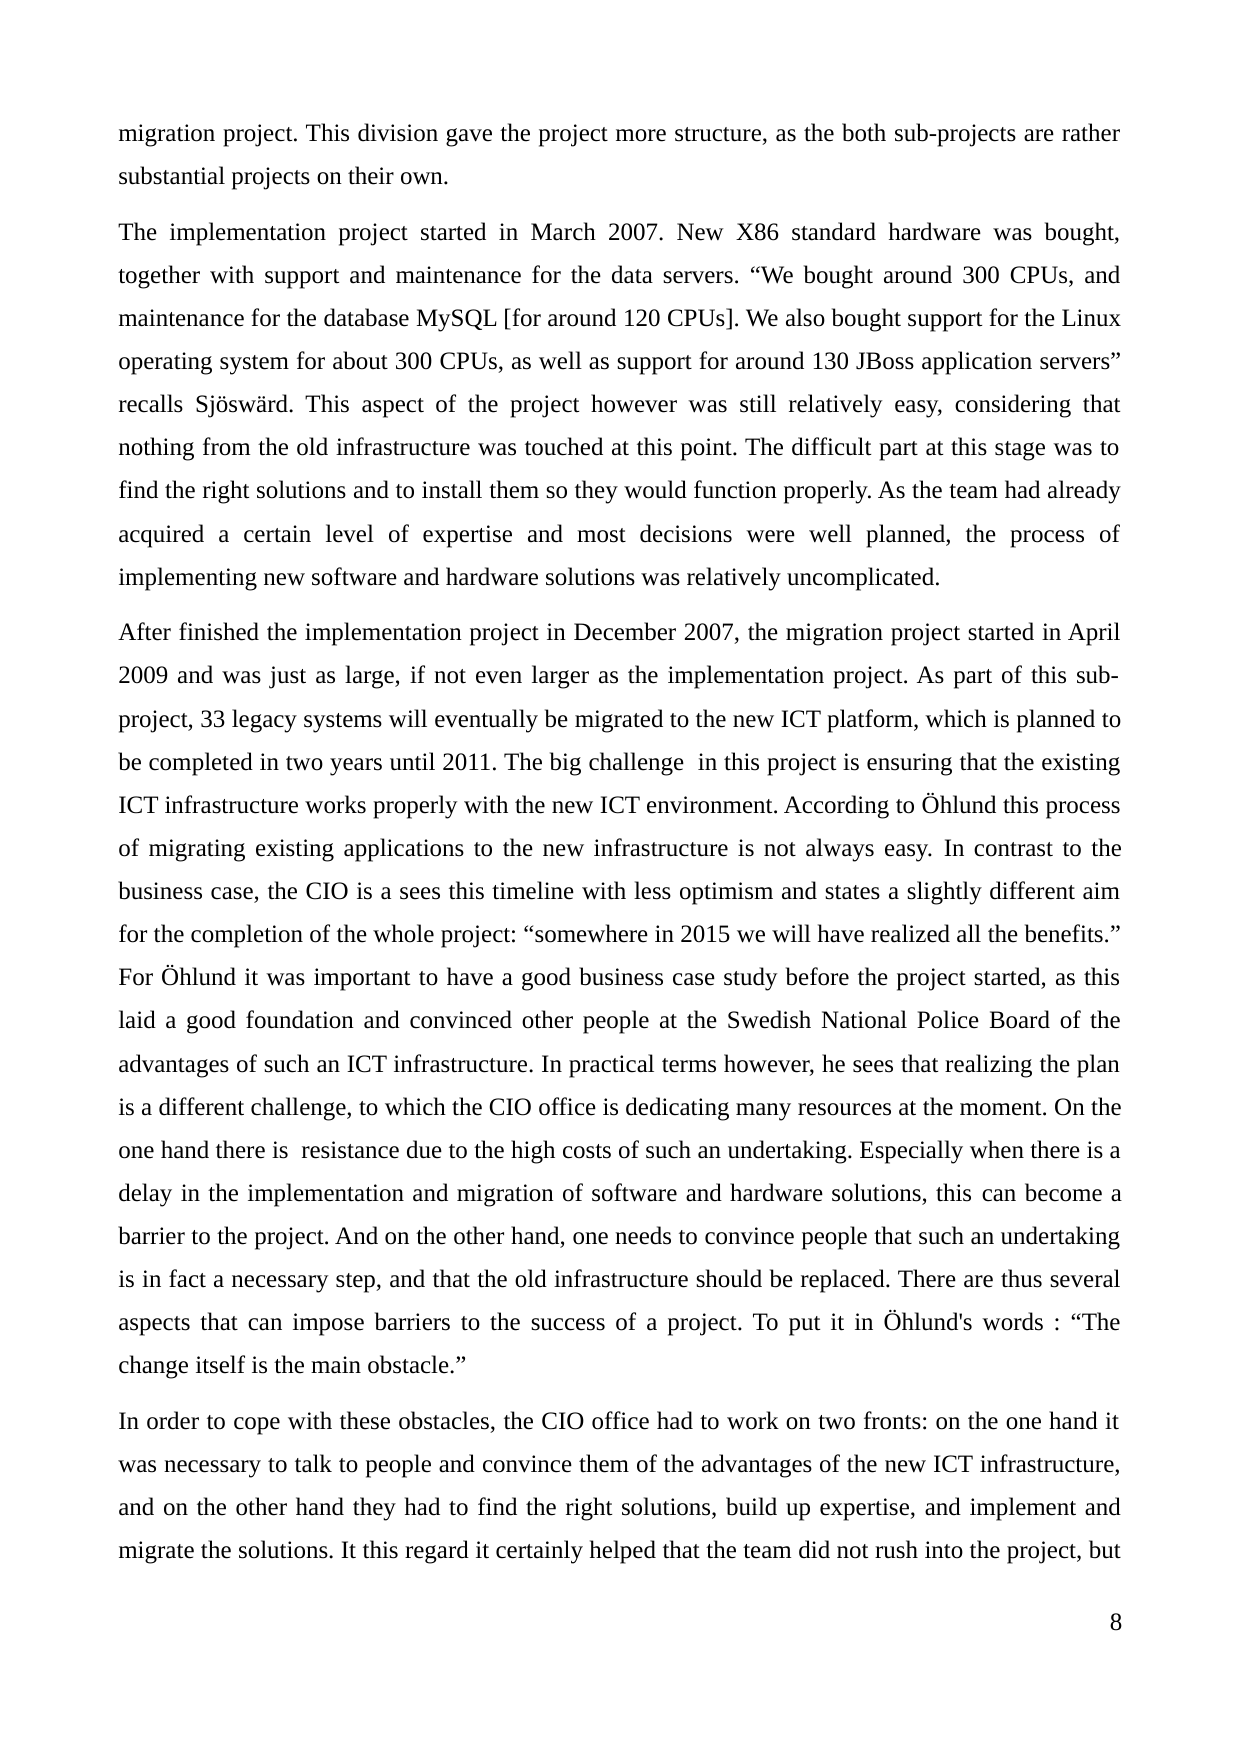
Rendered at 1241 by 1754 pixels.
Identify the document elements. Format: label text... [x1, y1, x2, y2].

text After finished the implementation project in December 2007, the migration project started in April 2009 and was just as large, if not even larger as the implementation project. As part of this sub-project, 33 legacy systems will eventually be migrated to the new ICT platform, which is planned to be completed in two years until 2011. The big challenge in this project is ensuring that the existing ICT infrastructure works properly with the new ICT environment. According to Öhlund this process of migrating existing applications to the new infrastructure is not always easy. In contrast to the business case, the CIO is a sees this timeline with less optimism and states a slightly different aim for the completion of the whole project: “somewhere in 2015 we will have realized all the benefits.” For Öhlund it was important to have a good business case study before the project started, as this laid a good foundation and convinced other people at the Swedish National Police Board of the advantages of such an ICT infrastructure. In practical terms however, he sees that realizing the plan is a different challenge, to which the CIO office is dedicating many resources at the moment. On the one hand there is resistance due to the high costs of such an undertaking. Especially when there is a delay in the implementation and migration of software and hardware solutions, this can become a barrier to the project. And on the other hand, one needs to convince people that such an undertaking is in fact a necessary step, and that the old infrastructure should be replaced. There are thus several aspects that can impose barriers to the success of a project. To put it in Öhlund's words : “The change itself is the main obstacle.” [118, 617, 1122, 1379]
text In order to cope with these obstacles, the CIO office had to work on two fronts: on the one hand it was necessary to talk to people and convince them of the advantages of the new ICT infrastructure, and on the other hand they had to find the right solutions, build up expertise, and implement and migrate the solutions. It this regard it certainly helped that the team did not rush into the project, but [118, 1406, 1122, 1564]
text The implementation project started in March 2007. New X86 standard hardware was bought, together with support and maintenance for the data servers. “We bought around 300 CPUs, and maintenance for the database MySQL [for around 120 CPUs]. We also bought support for the Linux operating system for about 300 CPUs, as well as support for around 130 JBoss application servers” recalls Sjöswärd. This aspect of the project however was still relatively easy, considering that nothing from the old infrastructure was touched at this point. The difficult part at this stage was to find the right solutions and to install them so they would function properly. As the team had already acquired a certain level of expertise and most decisions were well planned, the process of implementing new software and hardware solutions was relatively uncomplicated. [118, 217, 1122, 591]
text migration project. This division gave the project more structure, as the both sub-projects are rather substantial projects on their own. [118, 118, 1122, 190]
